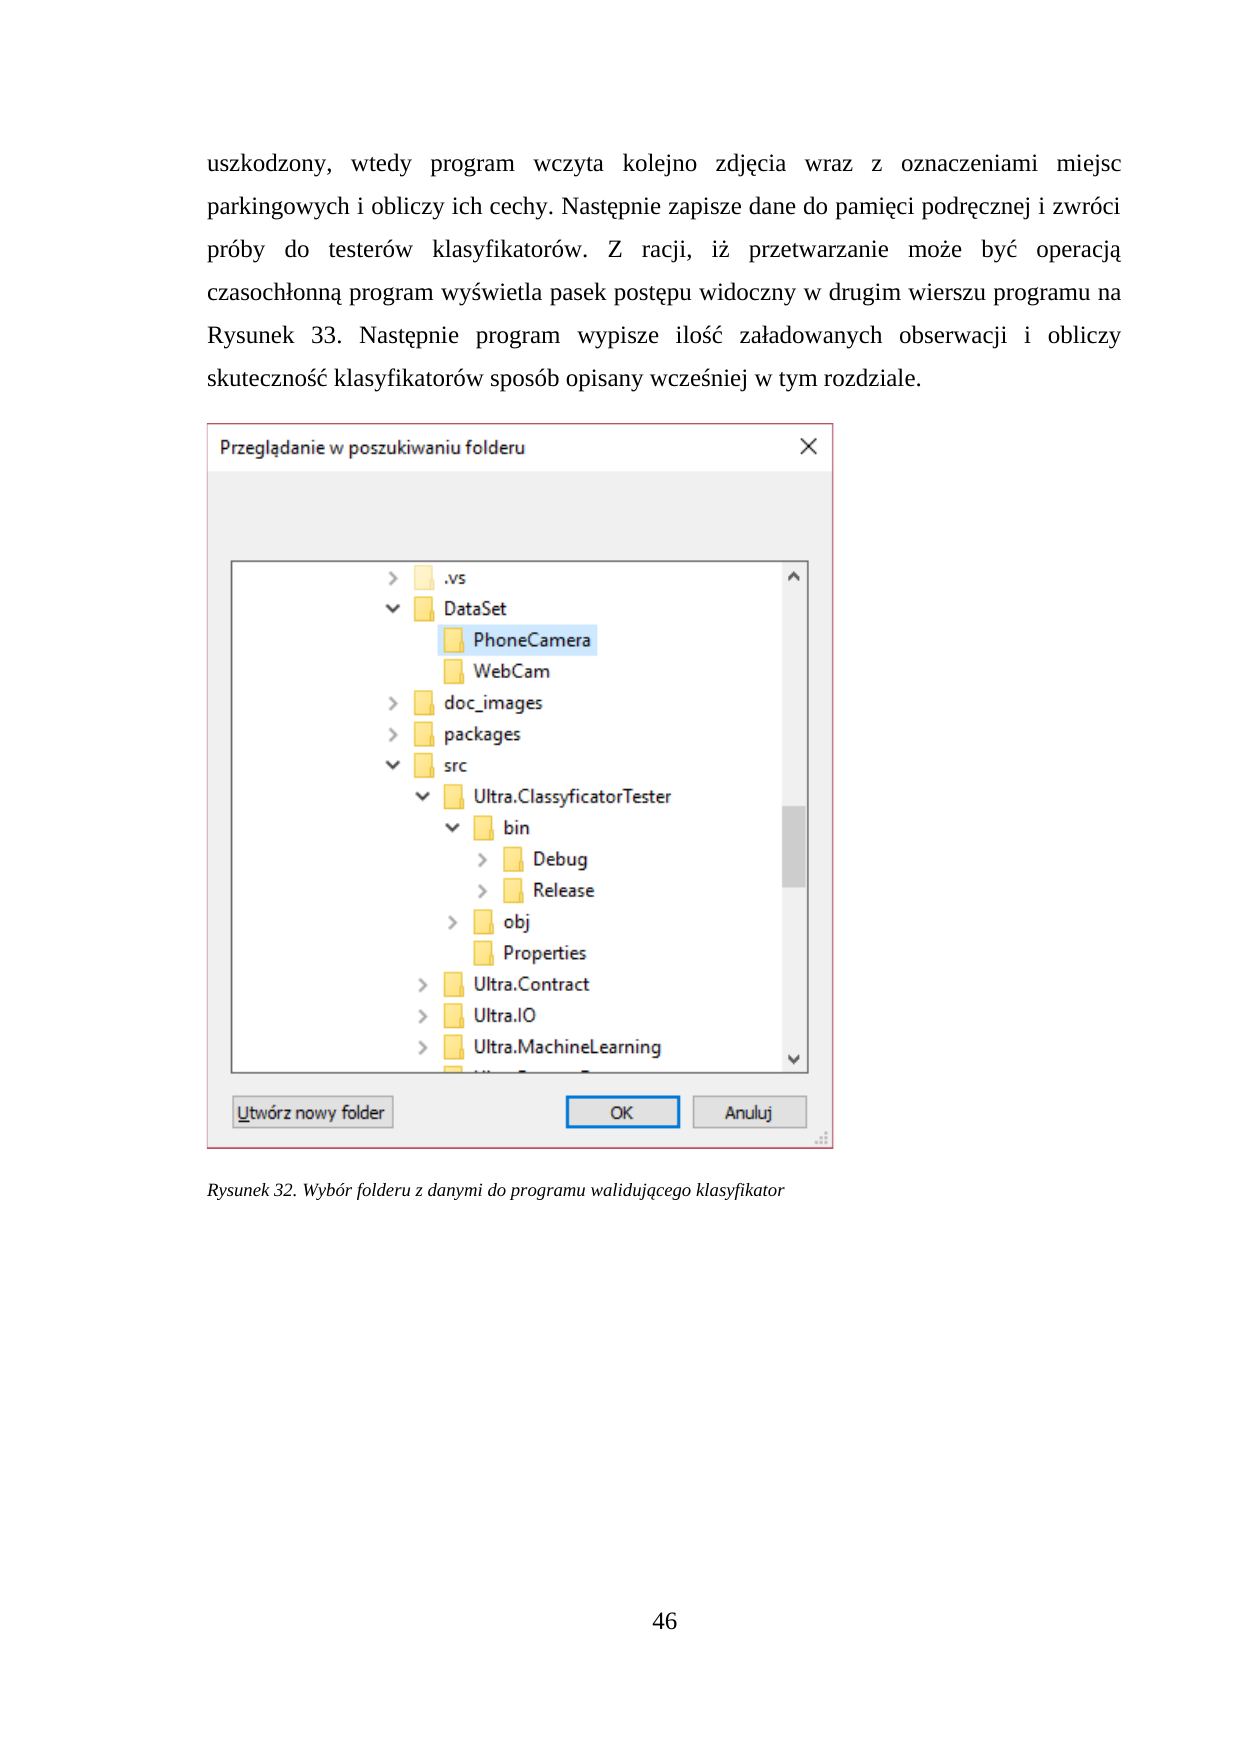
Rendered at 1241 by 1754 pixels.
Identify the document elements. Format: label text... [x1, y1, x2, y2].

text Rysunek 32. Wybór folderu z danymi do programu walidującego klasyfikator [207, 1179, 1122, 1201]
text uszkodzony, wtedy program wczyta kolejno zdjęcia wraz z oznaczeniami miejsc parkingowych i obliczy ich cechy. Następnie zapisze dane do pamięci podręcznej i zwróci próby do testerów klasyfikatorów. Z racji, iż przetwarzanie może być operacją czasochłonną program wyświetla pasek postępu widoczny w drugim wierszu programu na Rysunek 33. Następnie program wypisze ilość załadowanych obserwacji i obliczy skuteczność klasyfikatorów sposób opisany wcześniej w tym rozdziale. [207, 148, 1122, 392]
